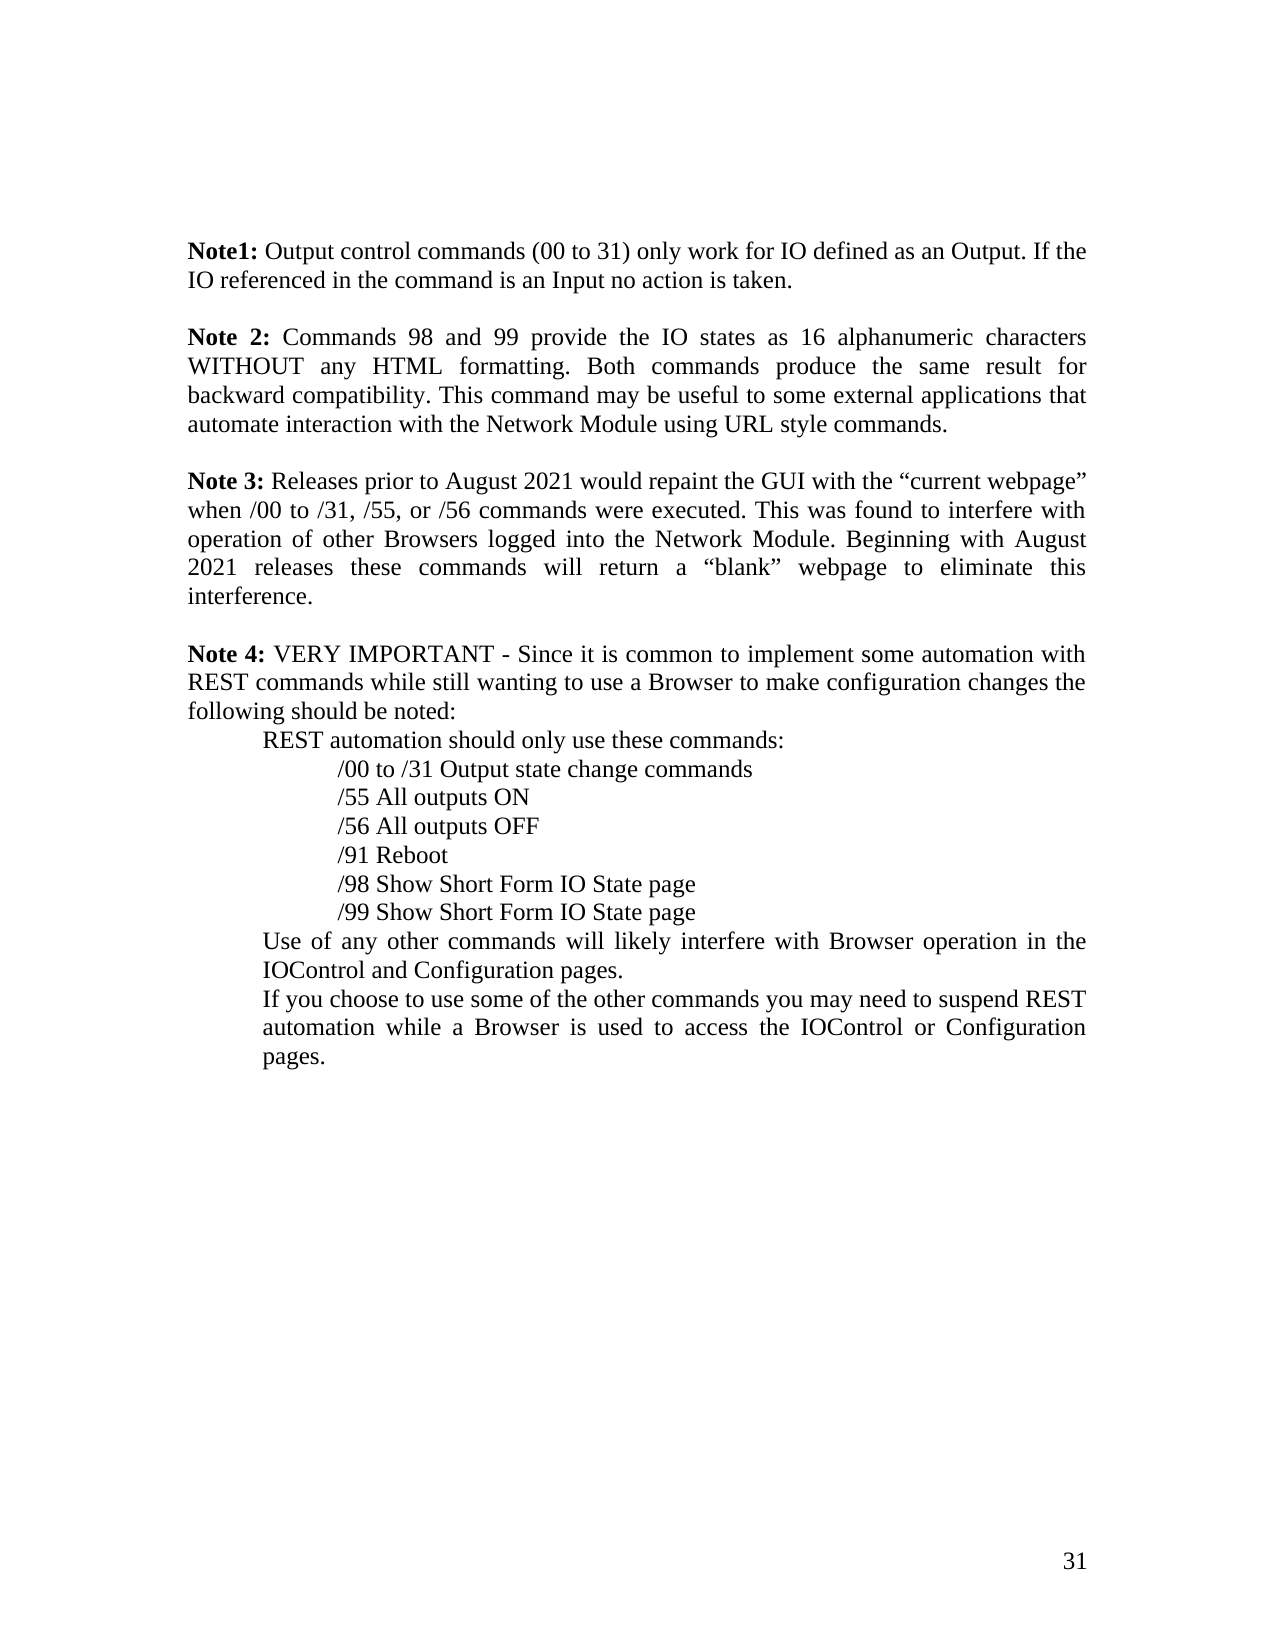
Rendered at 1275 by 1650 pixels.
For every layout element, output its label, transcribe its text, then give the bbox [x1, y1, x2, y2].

text /00 to /31 Output state change commands [337, 754, 1087, 782]
text Use of any other commands will likely interfere with Browser operation in the IOControl and Configuration pages. [262, 926, 1087, 984]
text /55 All outputs ON [337, 782, 1087, 811]
text /98 Show Short Form IO State page [337, 869, 1087, 897]
text Note 2: Commands 98 and 99 provide the IO states as 16 alphanumeric characters WITHOUT any HTML formatting. Both commands produce the same result for backward compatibility. This command may be useful to some external applications that automate interaction with the Network Module using URL style commands. [187, 322, 1087, 437]
text REST automation should only use these commands: [262, 725, 1087, 754]
text If you choose to use some of the other commands you may need to suspend REST automation while a Browser is used to access the IOControl or Configuration pages. [262, 984, 1087, 1070]
text Note1: Output control commands (00 to 31) only work for IO defined as an Output. If the IO referenced in the command is an Input no action is taken. [187, 236, 1087, 294]
text Note 3: Releases prior to August 2021 would repaint the GUI with the “current webpage” when /00 to /31, /55, or /56 commands were executed. This was found to interfere with operation of other Browsers logged into the Network Module. Beginning with August 2021 releases these commands will return a “blank” webpage to eliminate this interference. [187, 466, 1087, 610]
text Note 4: VERY IMPORTANT - Since it is common to implement some automation with REST commands while still wanting to use a Browser to make configuration changes the following should be noted: [187, 639, 1087, 725]
text /56 All outputs OFF [337, 811, 1087, 840]
text /91 Reboot [337, 840, 1087, 869]
text /99 Show Short Form IO State page [337, 897, 1087, 926]
